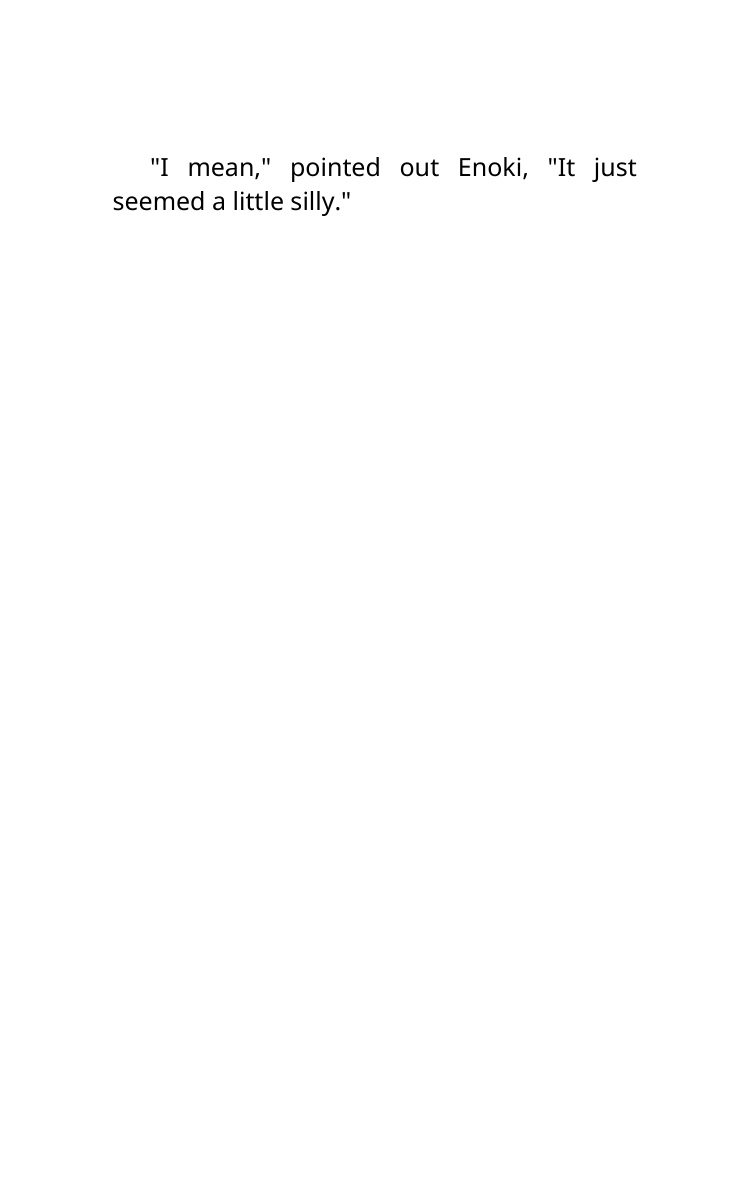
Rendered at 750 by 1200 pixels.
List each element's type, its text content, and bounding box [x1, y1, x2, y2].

text "I mean," pointed out Enoki, "It just seemed a little silly." [112, 150, 637, 218]
